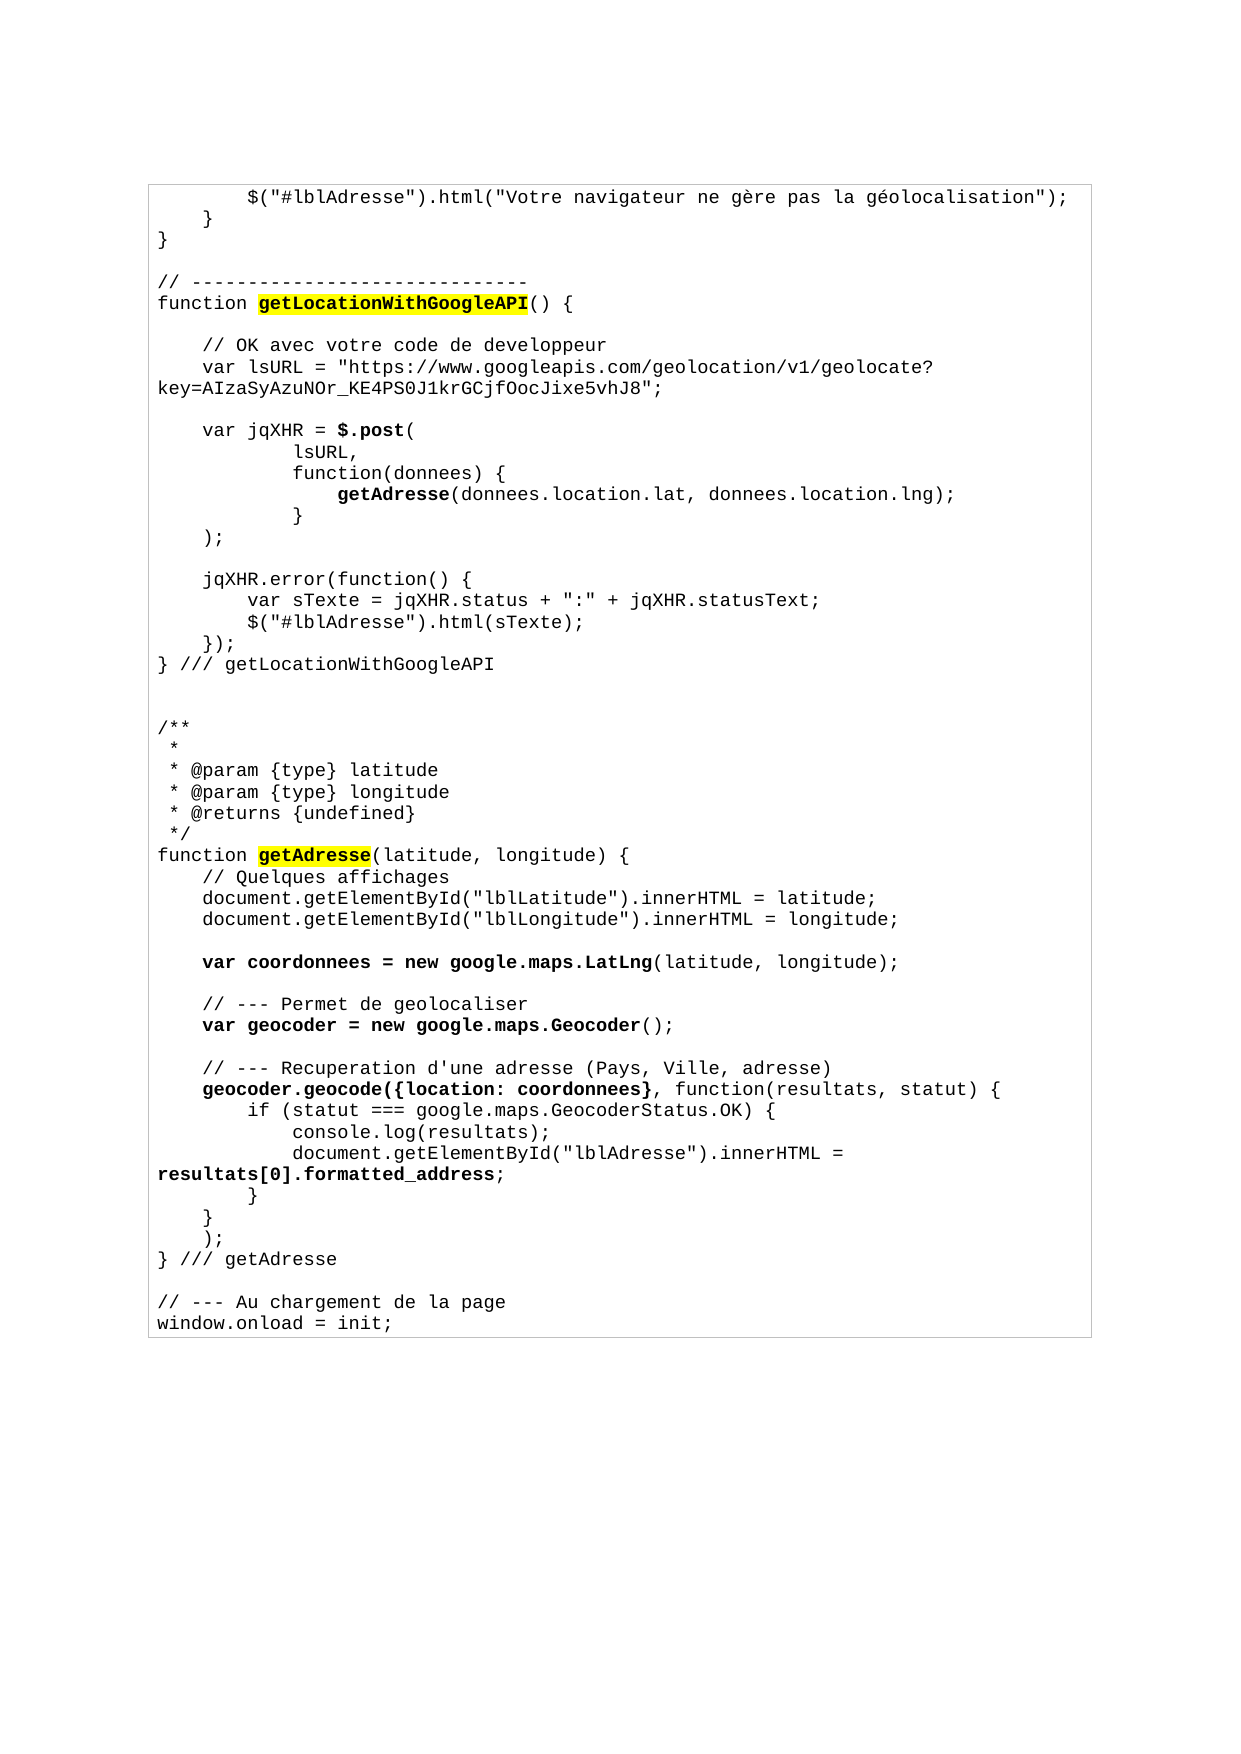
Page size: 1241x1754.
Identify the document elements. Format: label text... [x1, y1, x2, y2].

text } [149, 1183, 1091, 1204]
text * @param {type} latitude [149, 758, 1091, 779]
text document.getElementById("lblAdresse").innerHTML = resultats[0].formatted_address; [149, 1141, 1091, 1183]
text var jqXHR = $.post( [149, 418, 1091, 439]
text /** [149, 716, 1091, 737]
text $("#lblAdresse").html(sTexte); [149, 609, 1091, 631]
text * @returns {undefined} [149, 801, 1091, 822]
text } /// getAdresse [149, 1247, 1091, 1271]
text // Quelques affichages [149, 864, 1091, 886]
text var lsURL = "https://www.googleapis.com/geolocation/v1/geolocate?key=AIzaSyAzuNOr_KE4PS0J1krGCjfOocJixe5vhJ8"; [149, 354, 1091, 400]
text * @param {type} longitude [149, 779, 1091, 801]
text function(donnees) { [149, 461, 1091, 482]
text document.getElementById("lblLongitude").innerHTML = longitude; [149, 907, 1091, 931]
text } [149, 206, 1091, 227]
text ); [149, 524, 1091, 549]
text // --- Recuperation d'une adresse (Pays, Ville, adresse) [149, 1056, 1091, 1077]
text }); [149, 631, 1091, 652]
text } [149, 227, 1091, 251]
text // ------------------------------ [149, 269, 1091, 291]
text geocoder.geocode({location: coordonnees}, function(resultats, statut) { [149, 1077, 1091, 1098]
text ); [149, 1226, 1091, 1247]
text lsURL, [149, 439, 1091, 461]
text // OK avec votre code de developpeur [149, 333, 1091, 354]
text function getLocationWithGoogleAPI() { [149, 291, 1091, 315]
text } /// getLocationWithGoogleAPI [149, 652, 1091, 676]
text $("#lblAdresse").html("Votre navigateur ne gère pas la géolocalisation"); [149, 185, 1091, 206]
text window.onload = init; [149, 1311, 1091, 1337]
text var coordonnees = new google.maps.LatLng(latitude, longitude); [149, 949, 1091, 974]
text */ [149, 822, 1091, 843]
text } [149, 503, 1091, 524]
text jqXHR.error(function() { [149, 567, 1091, 588]
text document.getElementById("lblLatitude").innerHTML = latitude; [149, 886, 1091, 907]
text var sTexte = jqXHR.status + ":" + jqXHR.statusText; [149, 588, 1091, 609]
text if (statut === google.maps.GeocoderStatus.OK) { [149, 1098, 1091, 1119]
text var geocoder = new google.maps.Geocoder(); [149, 1013, 1091, 1037]
text console.log(resultats); [149, 1119, 1091, 1141]
text // --- Permet de geolocaliser [149, 992, 1091, 1013]
text // --- Au chargement de la page [149, 1289, 1091, 1311]
text } [149, 1204, 1091, 1226]
text getAdresse(donnees.location.lat, donnees.location.lng); [149, 482, 1091, 503]
text function getAdresse(latitude, longitude) { [149, 843, 1091, 864]
text * [149, 737, 1091, 758]
